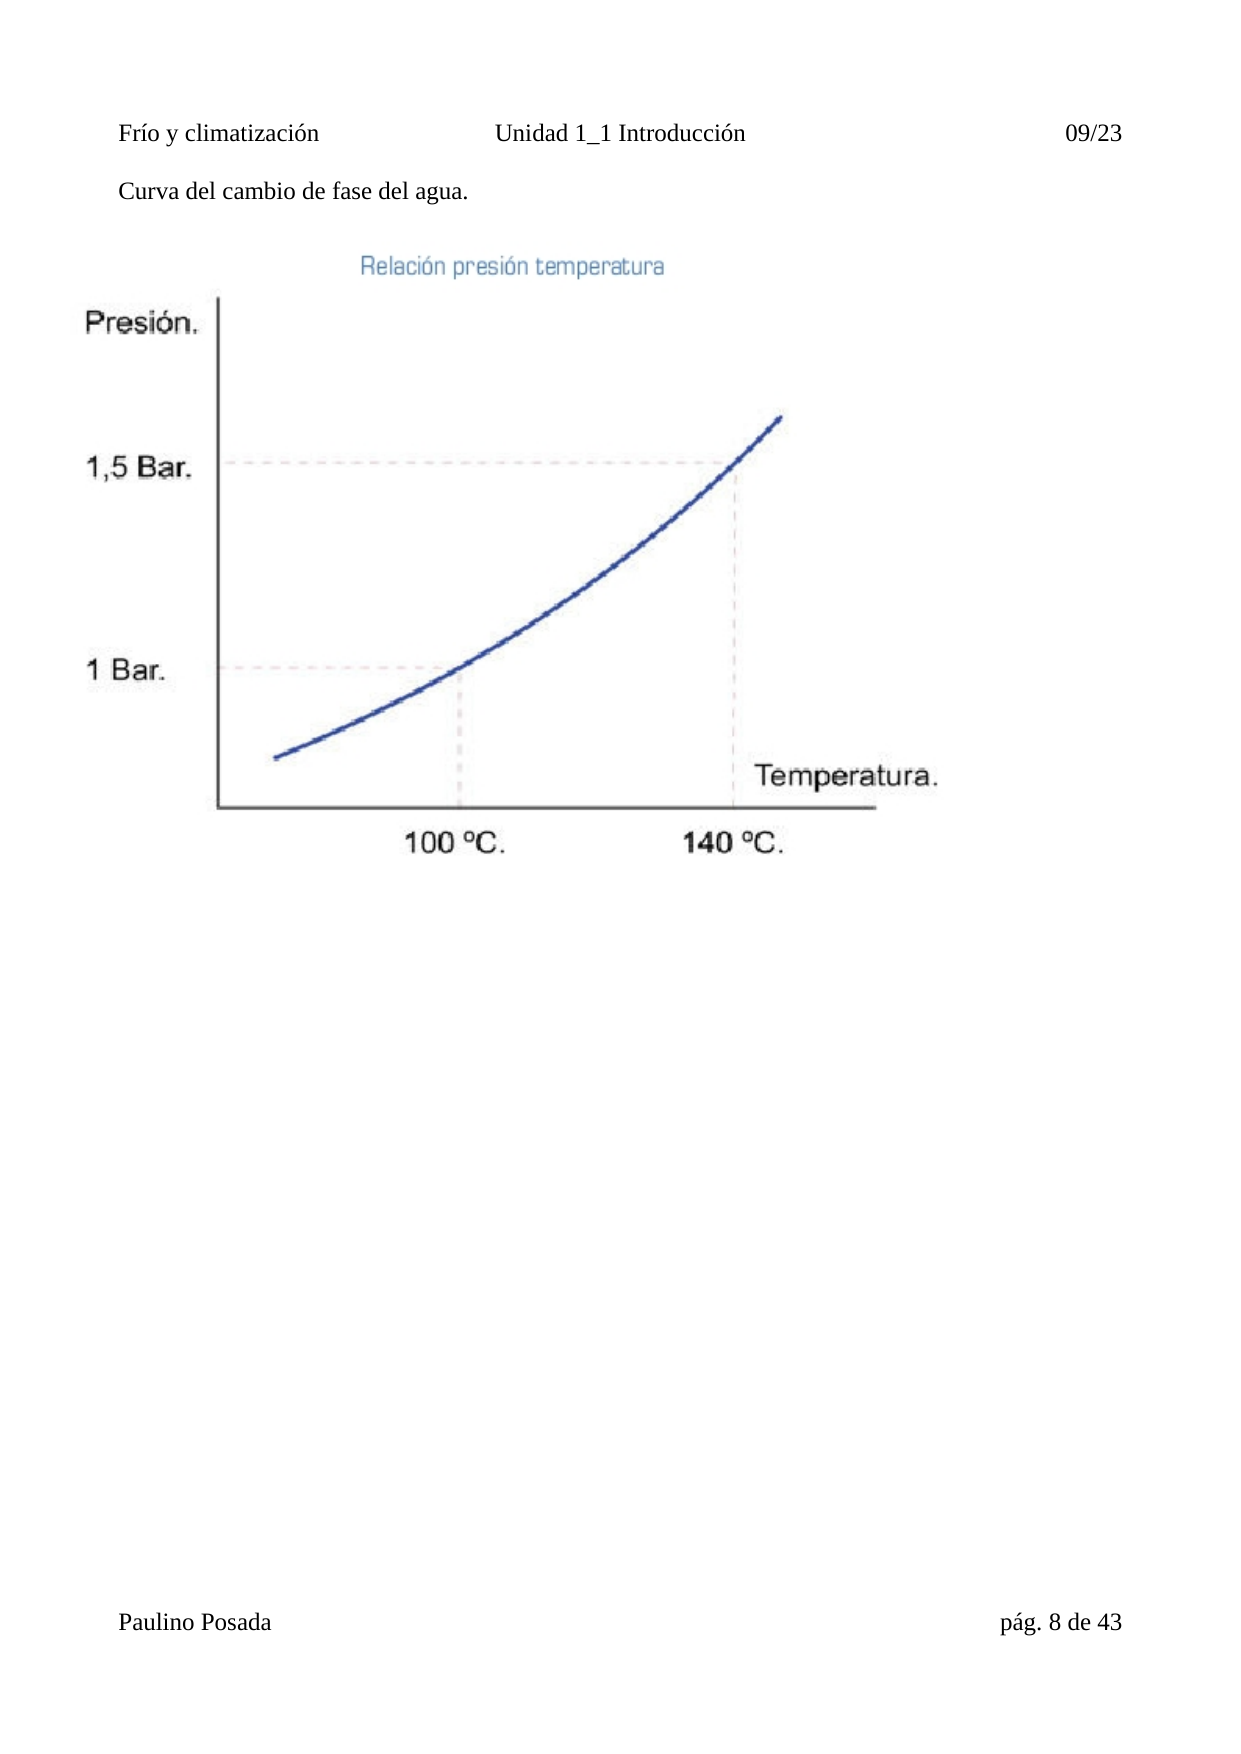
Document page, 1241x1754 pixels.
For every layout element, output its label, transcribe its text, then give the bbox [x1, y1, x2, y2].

picture [59, 217, 953, 879]
text Curva del cambio de fase del agua. [118, 176, 1122, 205]
